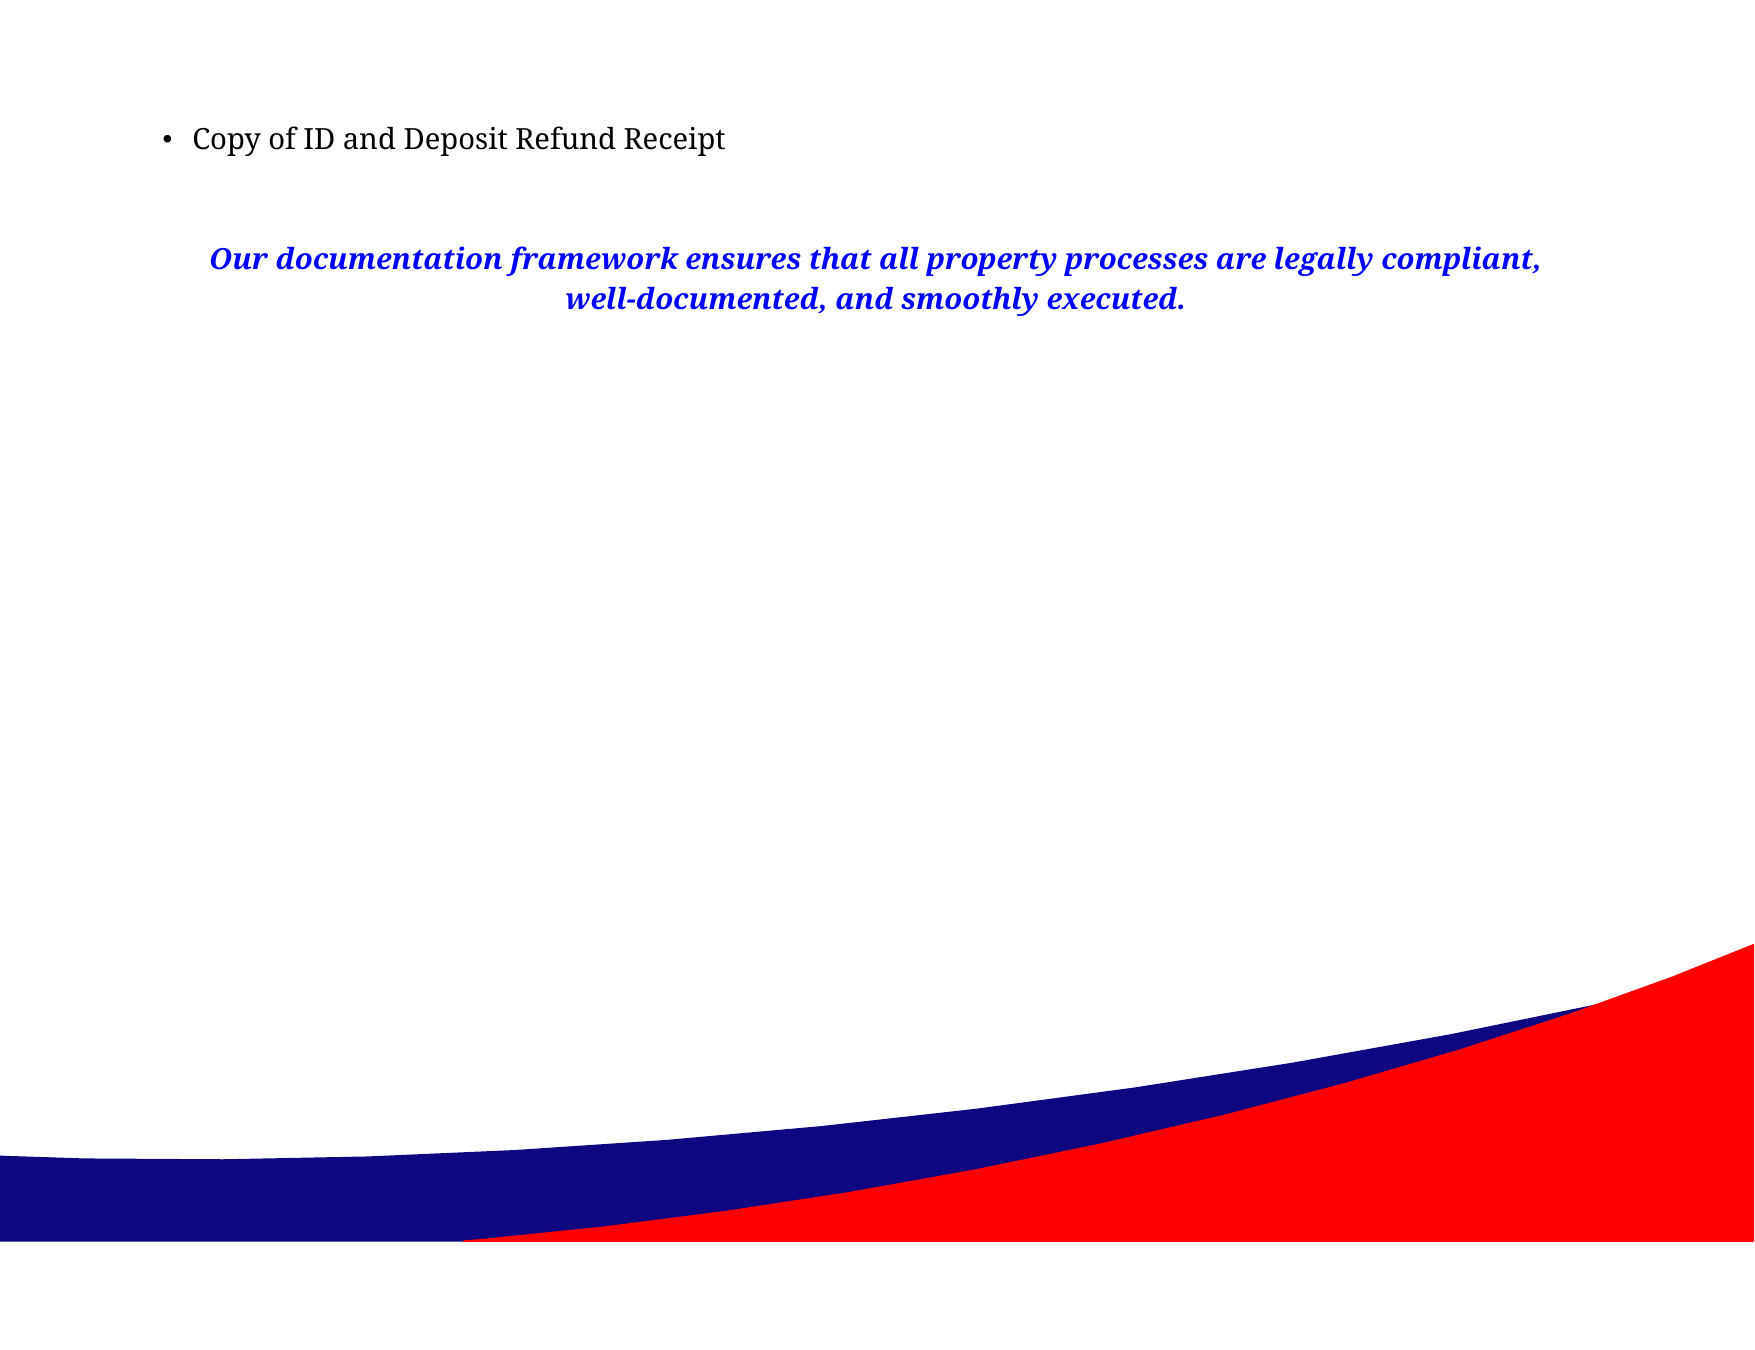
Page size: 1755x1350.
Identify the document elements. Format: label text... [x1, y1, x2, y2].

text Our documentation framework ensures that all property processes are legally compliant, well-documented, and smoothly executed. [177, 238, 1578, 318]
list Copy of ID and Deposit Refund Receipt [162, 118, 1637, 158]
